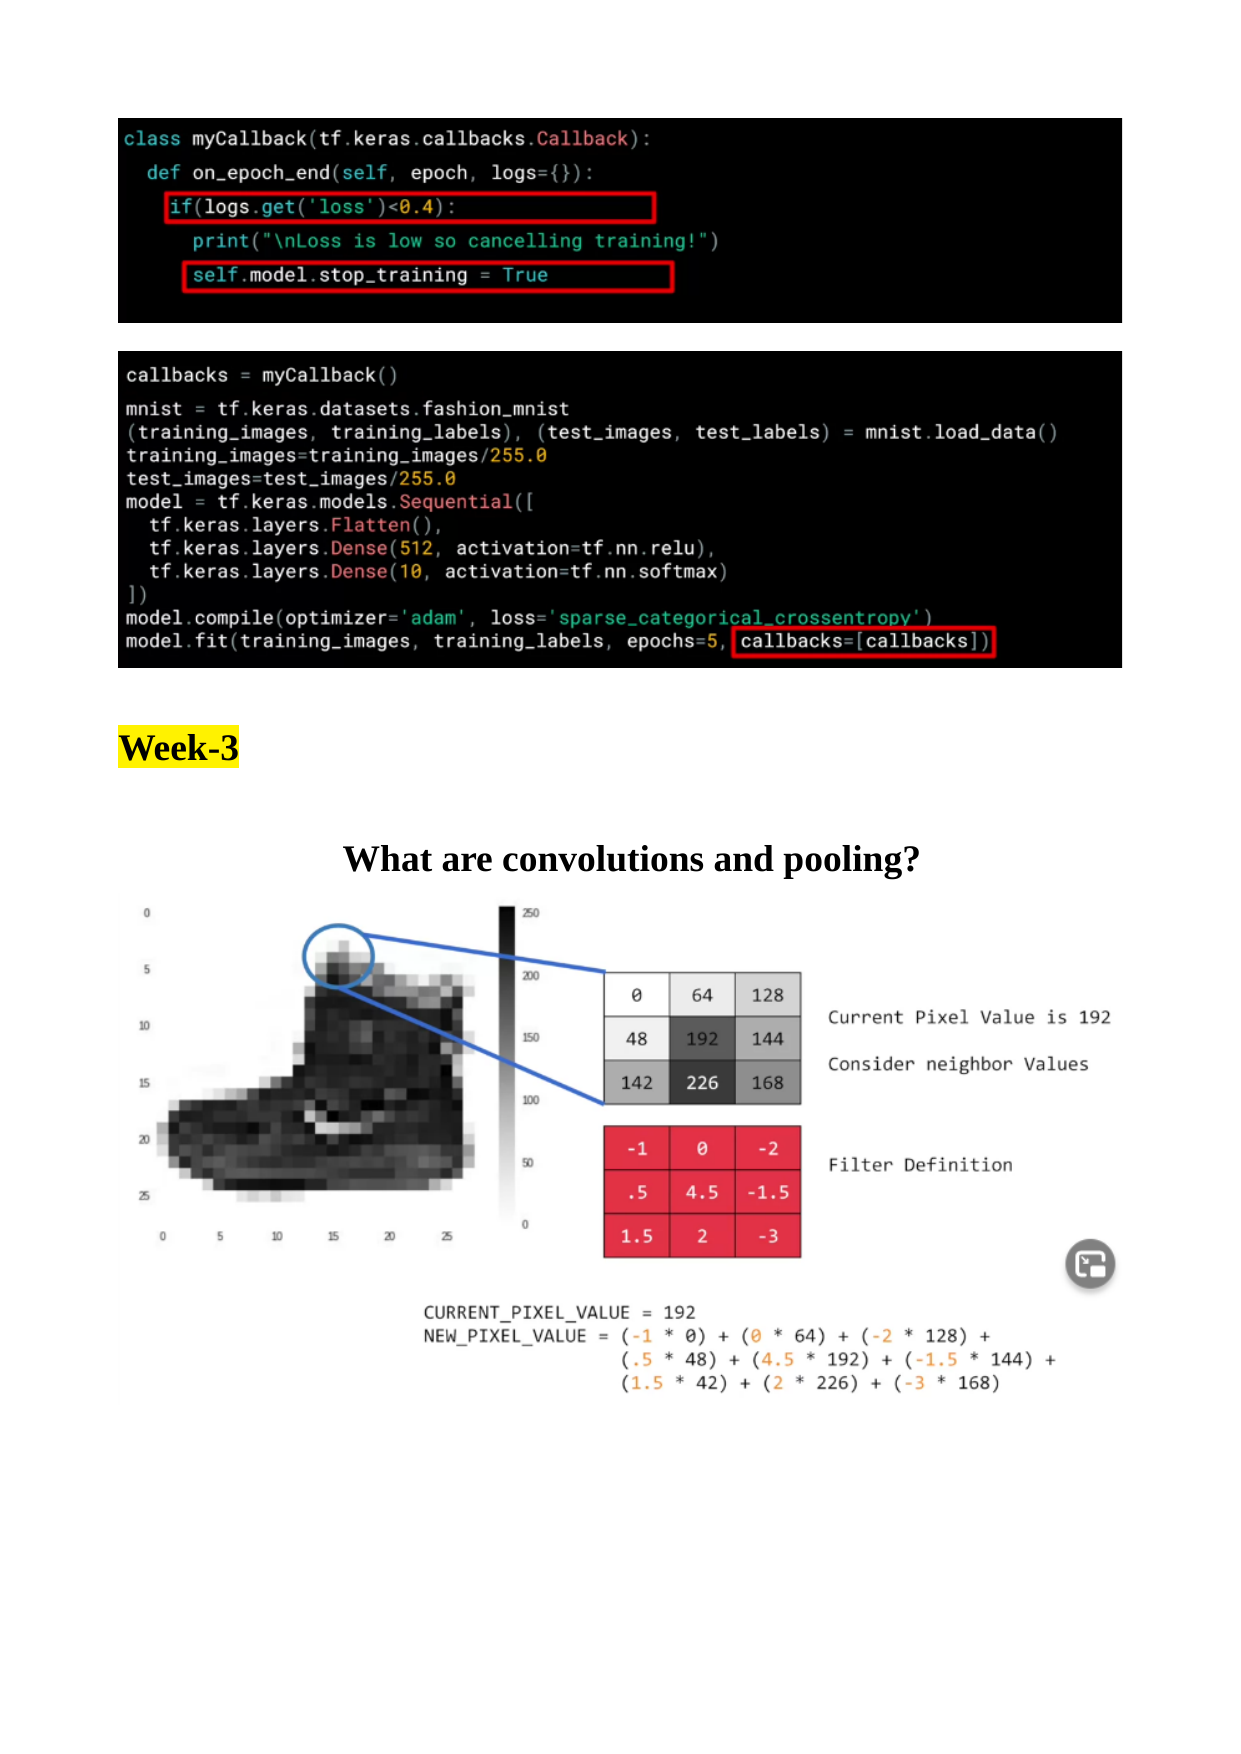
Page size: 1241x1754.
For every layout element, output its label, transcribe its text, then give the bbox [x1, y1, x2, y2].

picture [118, 892, 1123, 1405]
picture [118, 118, 1123, 323]
subtitle What are convolutions and pooling? [118, 837, 1122, 880]
picture [118, 351, 1123, 668]
text Week-3 [118, 725, 1122, 768]
